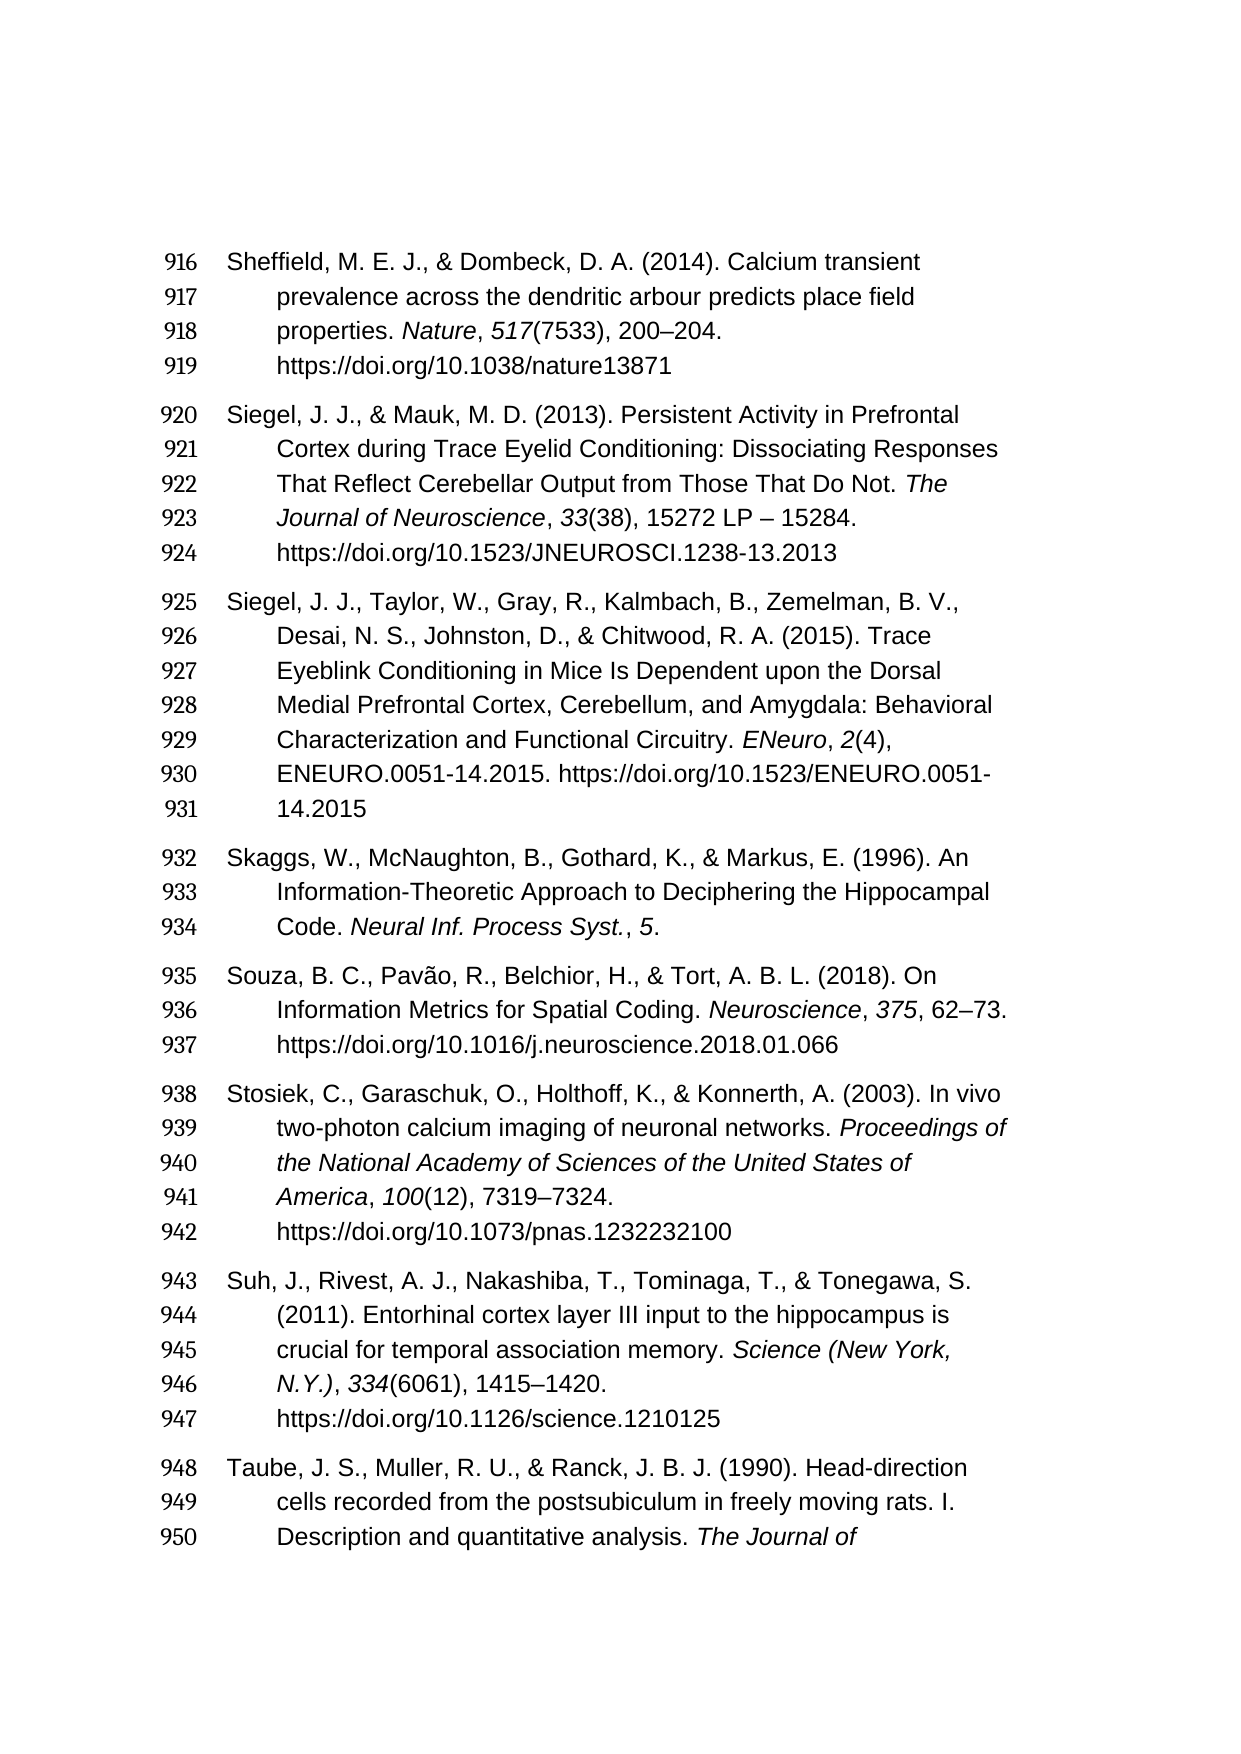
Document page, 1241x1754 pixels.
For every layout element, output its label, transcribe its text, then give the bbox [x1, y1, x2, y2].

text Sheffield, M. E. J., & Dombeck, D. A. (2014). Calcium transient prevalence across the dendritic arbour predicts place field properties. Nature, 517(7533), 200–204. https://doi.org/10.1038/nature13871 [226, 247, 1014, 379]
text Stosiek, C., Garaschuk, O., Holthoff, K., & Konnerth, A. (2003). In vivo two-photon calcium imaging of neuronal networks. Proceedings of the National Academy of Sciences of the United States of America, 100(12), 7319–7324. https://doi.org/10.1073/pnas.1232232100 [226, 1079, 1014, 1245]
text Skaggs, W., McNaughton, B., Gothard, K., & Markus, E. (1996). An Information-Theoretic Approach to Deciphering the Hippocampal Code. Neural Inf. Process Syst., 5. [226, 843, 1014, 940]
text Taube, J. S., Muller, R. U., & Ranck, J. B. J. (1990). Head-direction cells recorded from the postsubiculum in freely moving rats. I. Description and quantitative analysis. The Journal of [226, 1453, 1014, 1550]
text Souza, B. C., Pavão, R., Belchior, H., & Tort, A. B. L. (2018). On Information Metrics for Spatial Coding. Neuroscience, 375, 62–73. https://doi.org/10.1016/j.neuroscience.2018.01.066 [226, 961, 1014, 1058]
text Suh, J., Rivest, A. J., Nakashiba, T., Tominaga, T., & Tonegawa, S. (2011). Entorhinal cortex layer III input to the hippocampus is crucial for temporal association memory. Science (New York, N.Y.), 334(6061), 1415–1420. https://doi.org/10.1126/science.1210125 [226, 1266, 1014, 1432]
text Siegel, J. J., Taylor, W., Gray, R., Kalmbach, B., Zemelman, B. V., Desai, N. S., Johnston, D., & Chitwood, R. A. (2015). Trace Eyeblink Conditioning in Mice Is Dependent upon the Dorsal Medial Prefrontal Cortex, Cerebellum, and Amygdala: Behavioral Characterization and Functional Circuitry. ENeuro, 2(4), ENEURO.0051-14.2015. https://doi.org/10.1523/ENEURO.0051-14.2015 [226, 587, 1014, 822]
text Siegel, J. J., & Mauk, M. D. (2013). Persistent Activity in Prefrontal Cortex during Trace Eyelid Conditioning: Dissociating Responses That Reflect Cerebellar Output from Those That Do Not. The Journal of Neuroscience, 33(38), 15272 LP – 15284. https://doi.org/10.1523/JNEUROSCI.1238-13.2013 [226, 400, 1014, 566]
